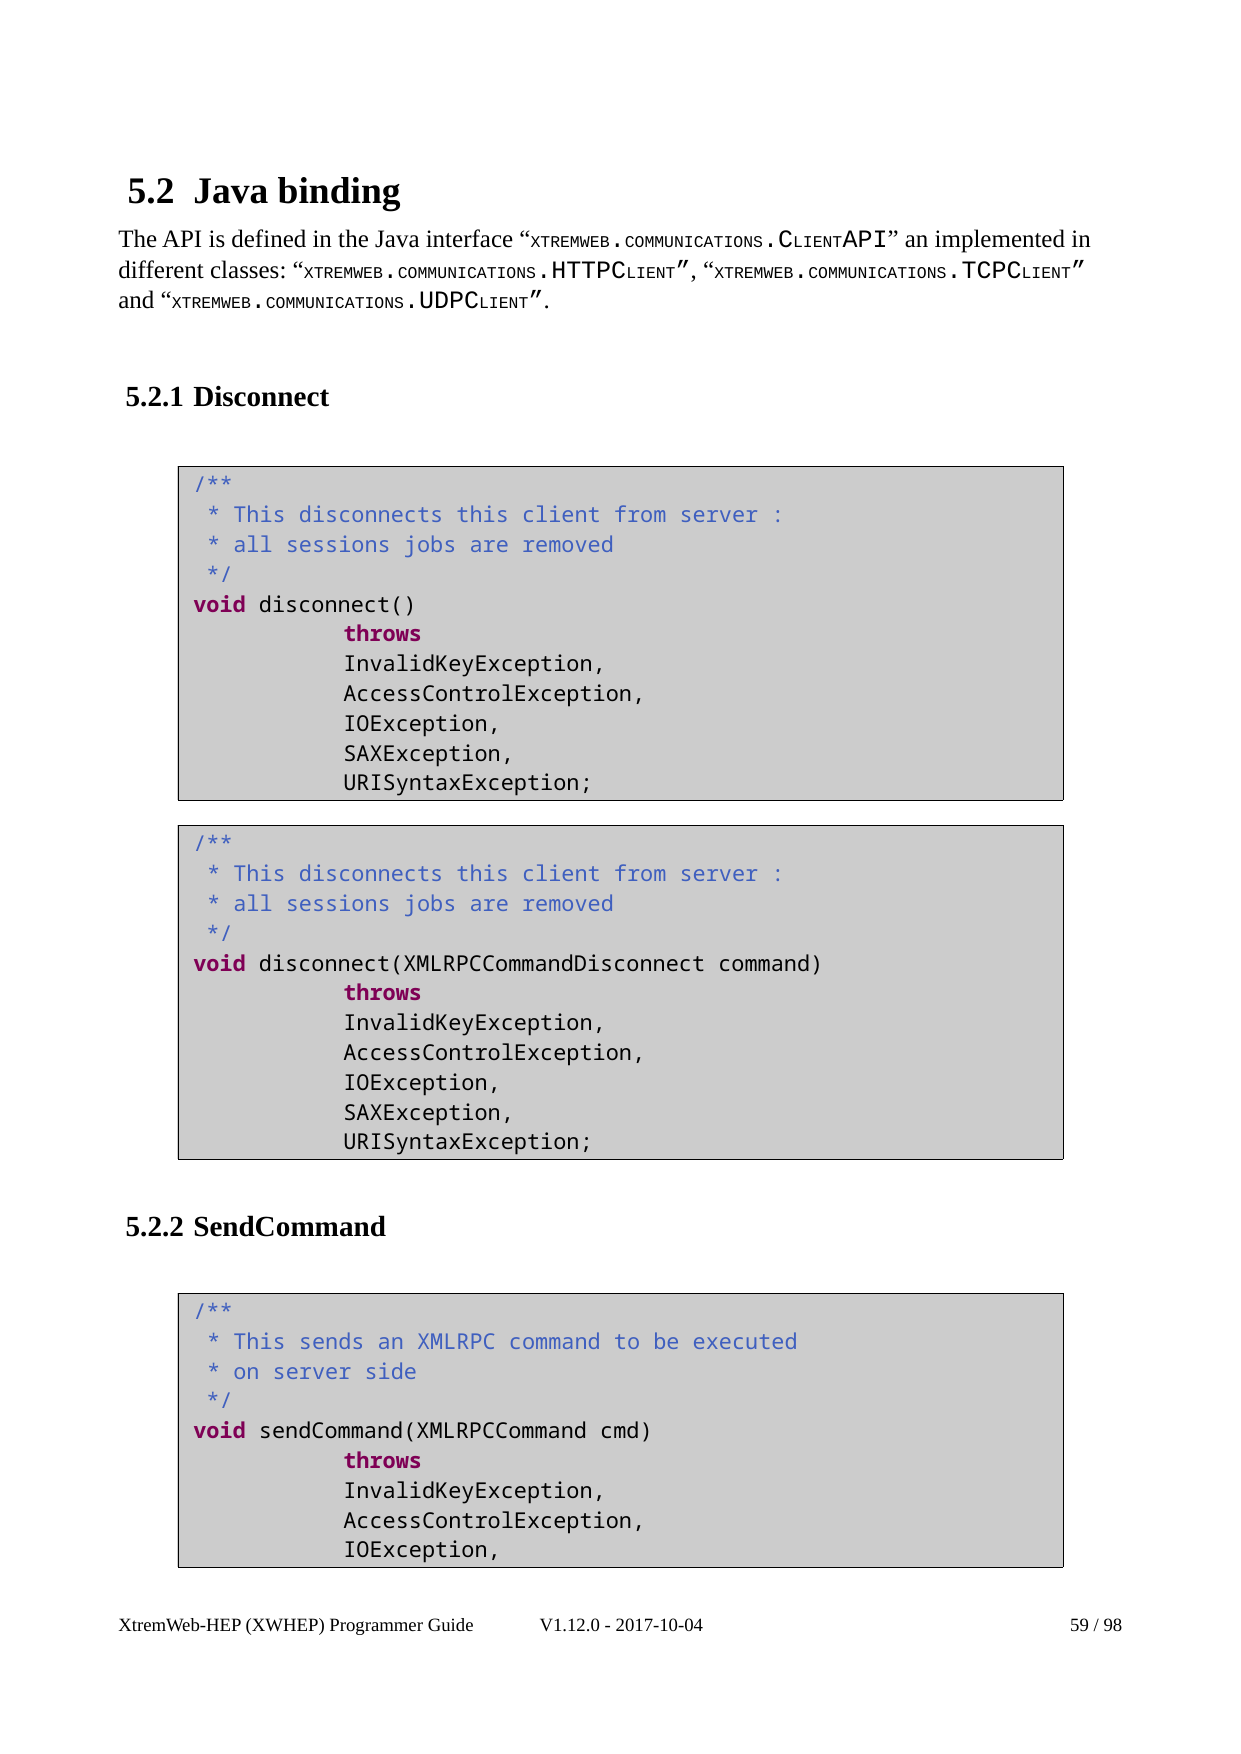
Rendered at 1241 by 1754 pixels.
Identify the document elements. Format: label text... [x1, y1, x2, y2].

text The API is defined in the Java interface “xtremweb.communications.ClientAPI” an implemented in different classes: “xtremweb.communications.HTTPClient”, “xtremweb.communications.TCPClient” and “xtremweb.communications.UDPClient”. [118, 224, 1122, 316]
text */ [179, 556, 1063, 586]
text throws [179, 974, 1063, 1004]
text * This disconnects this client from server : [179, 855, 1063, 885]
text * This sends an XMLRPC command to be executed [179, 1323, 1063, 1353]
text */ [179, 915, 1063, 944]
text URISyntaxException; [179, 764, 1063, 800]
text throws [179, 1442, 1063, 1472]
text void disconnect() [179, 586, 1063, 615]
subtitle SendCommand [118, 1209, 1122, 1243]
text AccessControlException, [179, 1502, 1063, 1531]
text void sendCommand(XMLRPCCommand cmd) [179, 1412, 1063, 1442]
text /** [179, 467, 1063, 496]
subtitle Disconnect [118, 379, 1122, 413]
text */ [179, 1382, 1063, 1412]
text * This disconnects this client from server : [179, 496, 1063, 526]
text * all sessions jobs are removed [179, 885, 1063, 915]
text void disconnect(XMLRPCCommandDisconnect command) [179, 944, 1063, 974]
text AccessControlException, [179, 675, 1063, 705]
text * on server side [179, 1353, 1063, 1382]
text IOException, [179, 1064, 1063, 1093]
text SAXException, [179, 1093, 1063, 1123]
text /** [179, 826, 1063, 855]
text throws [179, 615, 1063, 645]
text IOException, [179, 705, 1063, 734]
text * all sessions jobs are removed [179, 526, 1063, 556]
text InvalidKeyException, [179, 645, 1063, 675]
text URISyntaxException; [179, 1123, 1063, 1159]
text InvalidKeyException, [179, 1004, 1063, 1034]
text SAXException, [179, 734, 1063, 764]
subtitle Java binding [118, 168, 1122, 211]
text IOException, [179, 1531, 1063, 1567]
text AccessControlException, [179, 1034, 1063, 1064]
text InvalidKeyException, [179, 1472, 1063, 1502]
text /** [179, 1294, 1063, 1323]
